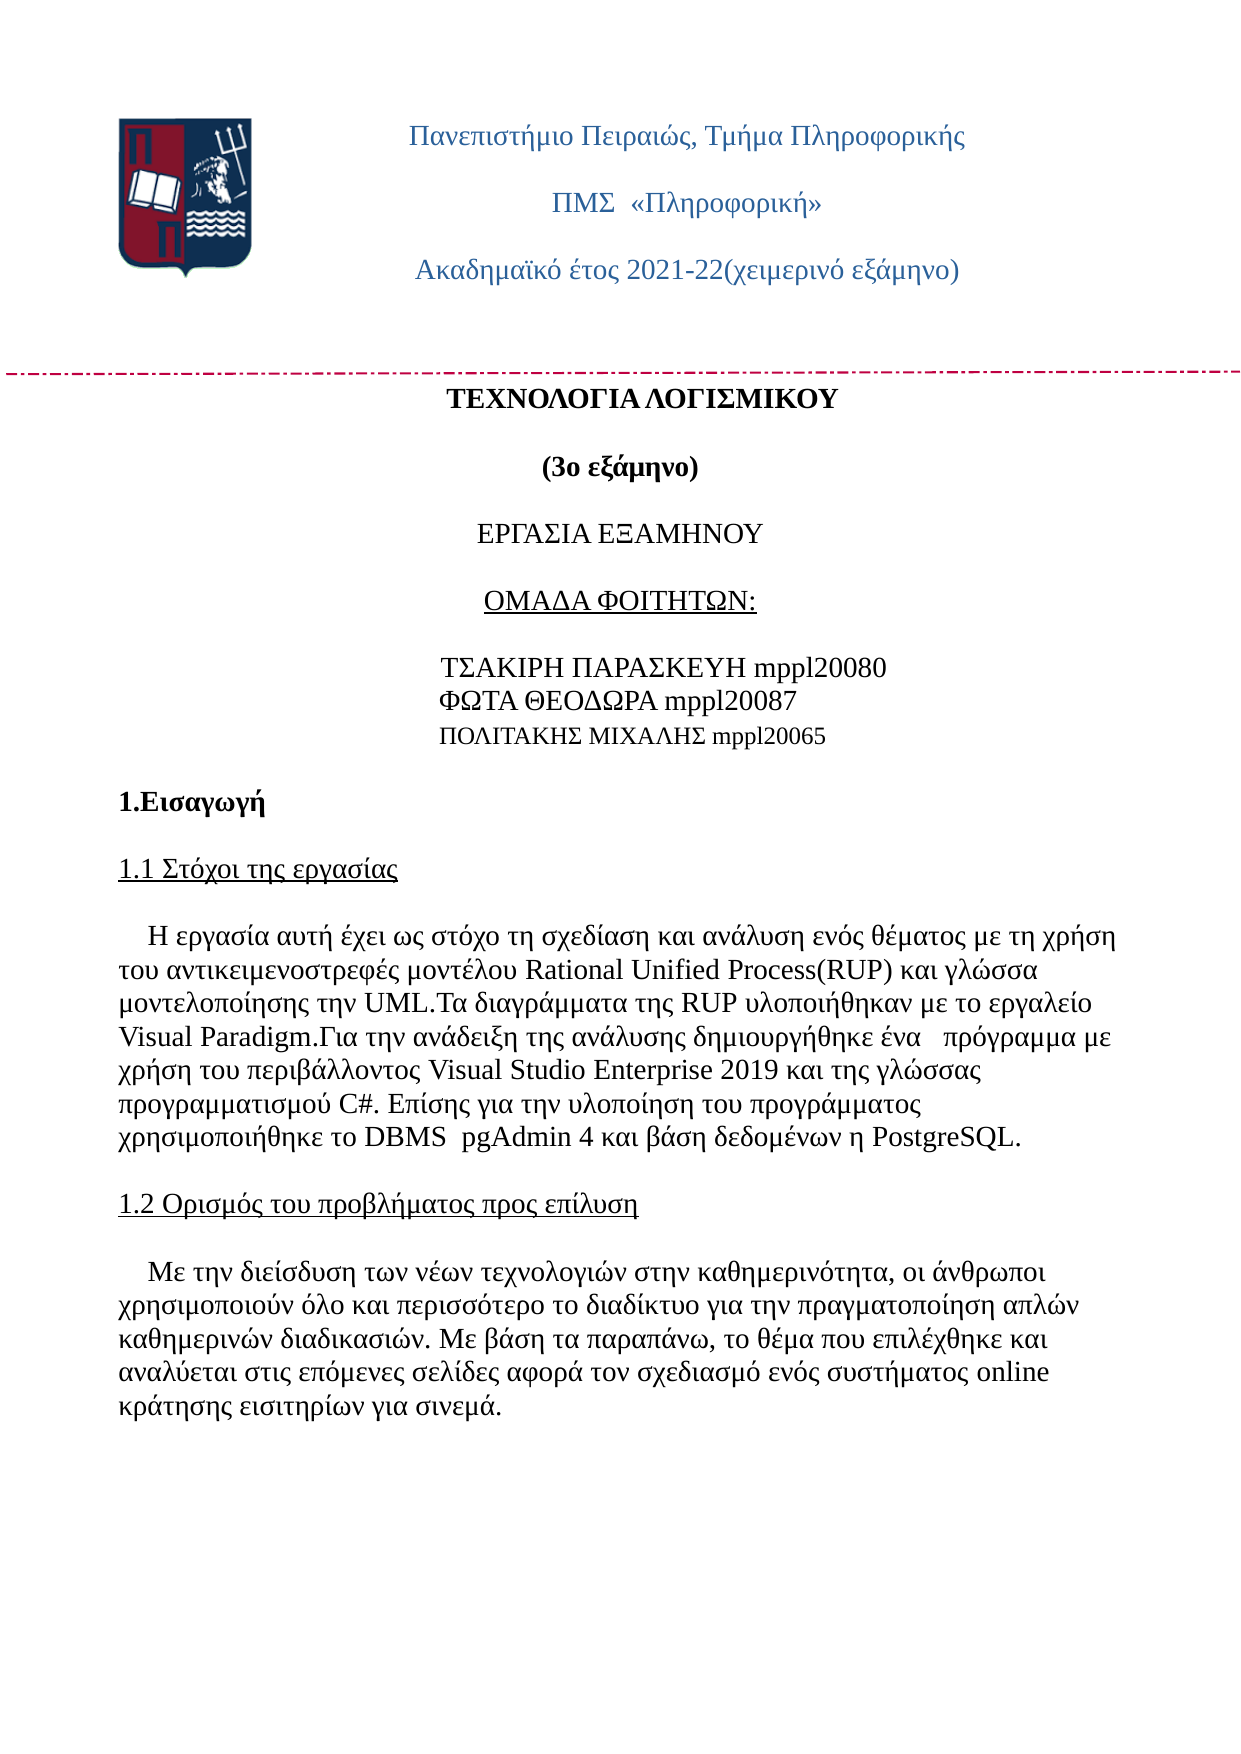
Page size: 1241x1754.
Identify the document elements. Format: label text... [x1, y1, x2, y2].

text ΠΟΛΙΤΑΚΗΣ ΜΙΧΑΛΗΣ mppl20065 [118, 717, 1122, 751]
text 1.1 Στόχοι της εργασίας [118, 851, 1122, 885]
text ΠΜΣ «Πληροφορική» [252, 185, 1122, 219]
text Πανεπιστήμιο Πειραιώς, Τμήμα Πληροφορικής [252, 118, 1122, 152]
text (3ο εξάμηνο) [118, 449, 1122, 482]
text Η εργασία αυτή έχει ως στόχο τη σχεδίαση και ανάλυση ενός θέματος με τη χρήση του αντικειμενοστρεφές μοντέλου Rational Unified Process(RUP) και γλώσσα μοντελοποίησης την UML.Τα διαγράμματα της RUP υλοποιήθηκαν με το εργαλείο Visual Paradigm.Για την ανάδειξη της ανάλυσης δημιουργήθηκε ένα πρόγραμμα με χρήση του περιβάλλοντος Visual Studio Enterprise 2019 και της γλώσσας προγραμματισμού C#. Επίσης για την υλοποίηση του προγράμματος χρησιμοποιήθηκε το DBMS pgAdmin 4 και βάση δεδομένων η PostgreSQL. [118, 918, 1122, 1153]
text Ακαδημαϊκό έτος 2021-22(χειμερινό εξάμηνο) [118, 252, 1122, 286]
text 1.Εισαγωγή [118, 784, 1122, 818]
text ΕΡΓΑΣΙΑ ΕΞΑΜΗΝΟΥ [118, 516, 1122, 549]
text ΤΕΧΝΟΛΟΓΙΑ ΛΟΓΙΣΜΙΚΟΥ [118, 382, 1122, 415]
text Με την διείσδυση των νέων τεχνολογιών στην καθημερινότητα, οι άνθρωποι χρησιμοποιούν όλο και περισσότερο το διαδίκτυο για την πραγματοποίηση απλών καθημερινών διαδικασιών. Με βάση τα παραπάνω, το θέμα που επιλέχθηκε και αναλύεται στις επόμενες σελίδες αφορά τον σχεδιασμό ενός συστήματος online κράτησης εισιτηρίων για σινεμά. [118, 1254, 1122, 1421]
text ΦΩΤΑ ΘΕΟΔΩΡΑ mppl20087 [118, 683, 1122, 717]
text ΤΣΑΚΙΡΗ ΠΑΡΑΣΚΕΥΗ mppl20080 [118, 650, 1122, 683]
text ΟΜΑΔΑ ΦΟΙΤΗΤΩΝ: [118, 583, 1122, 616]
text 1.2 Ορισμός του προβλήματος προς επίλυση [118, 1187, 1122, 1220]
